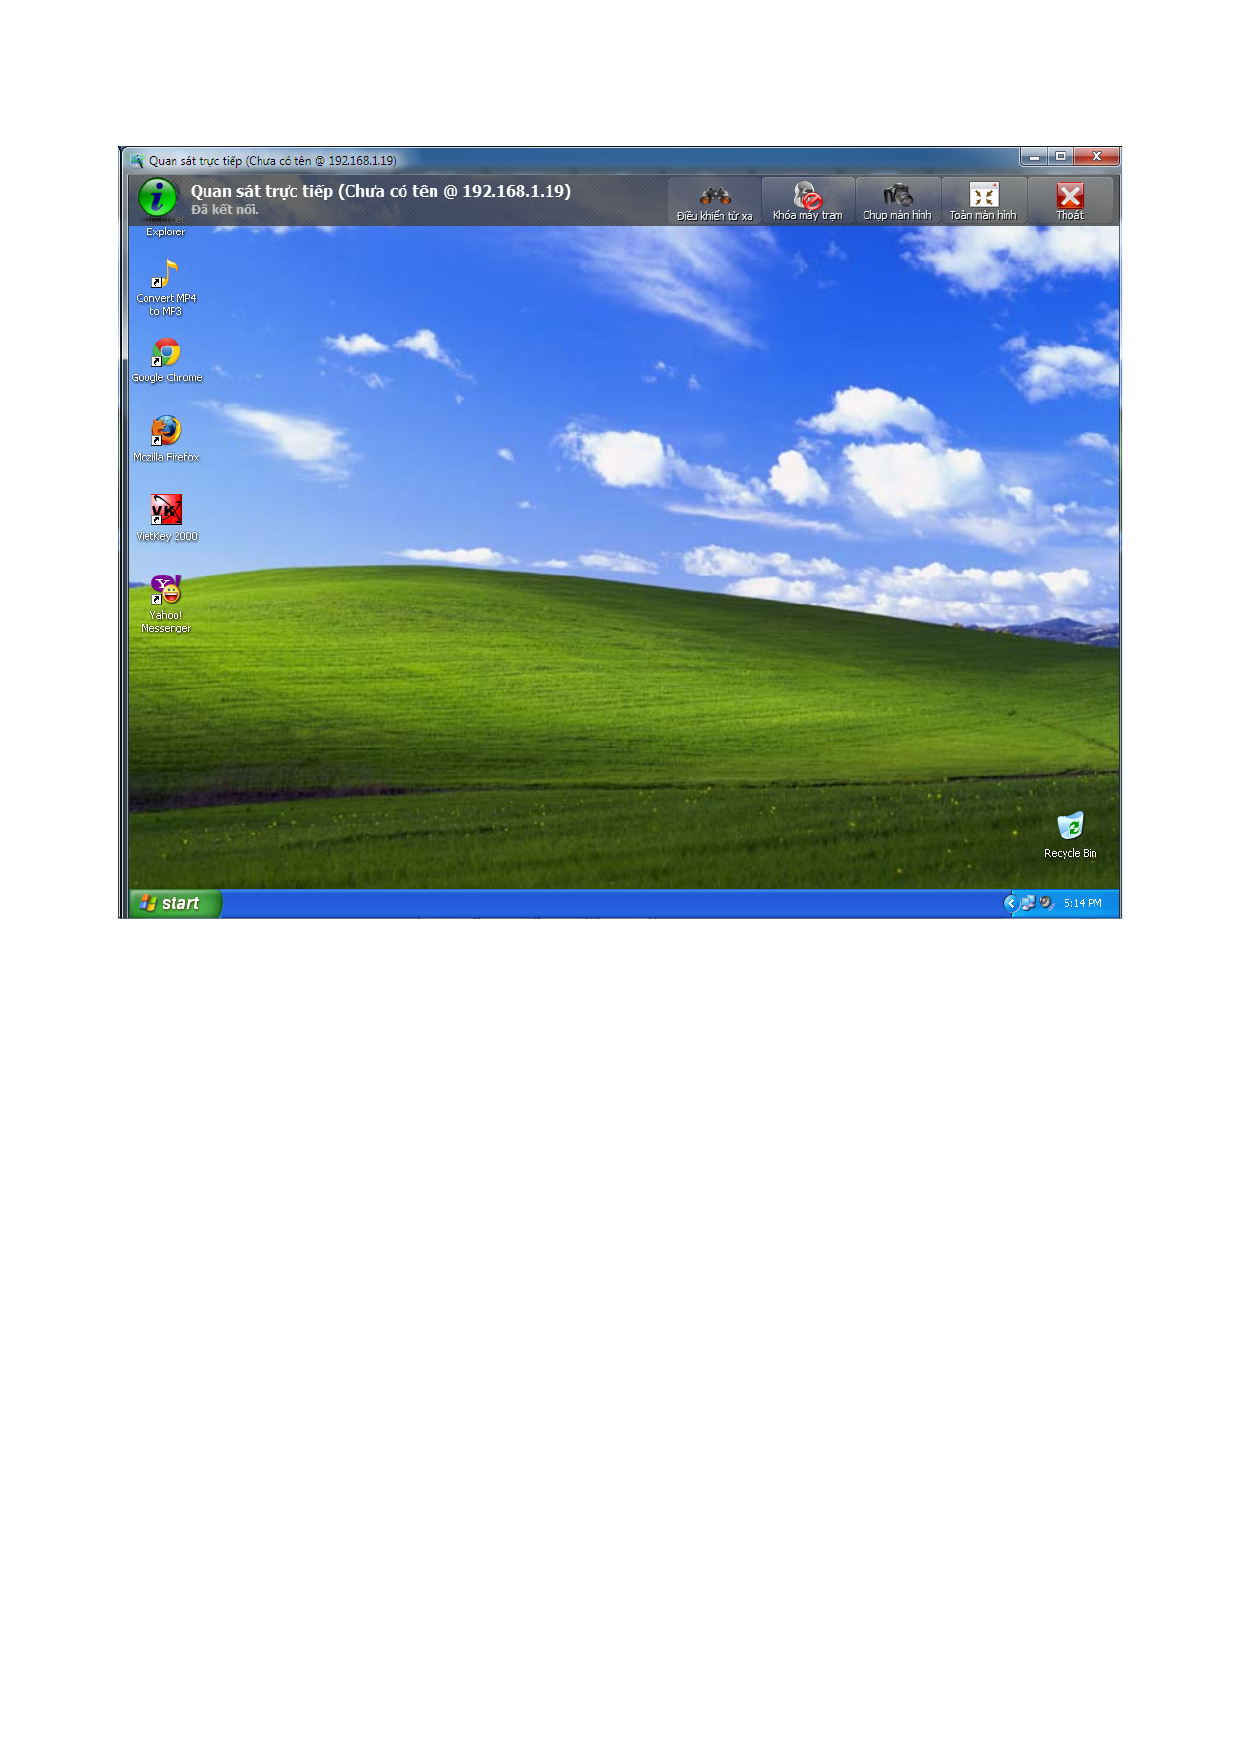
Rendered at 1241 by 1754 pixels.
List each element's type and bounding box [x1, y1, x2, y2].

picture [118, 146, 1123, 919]
